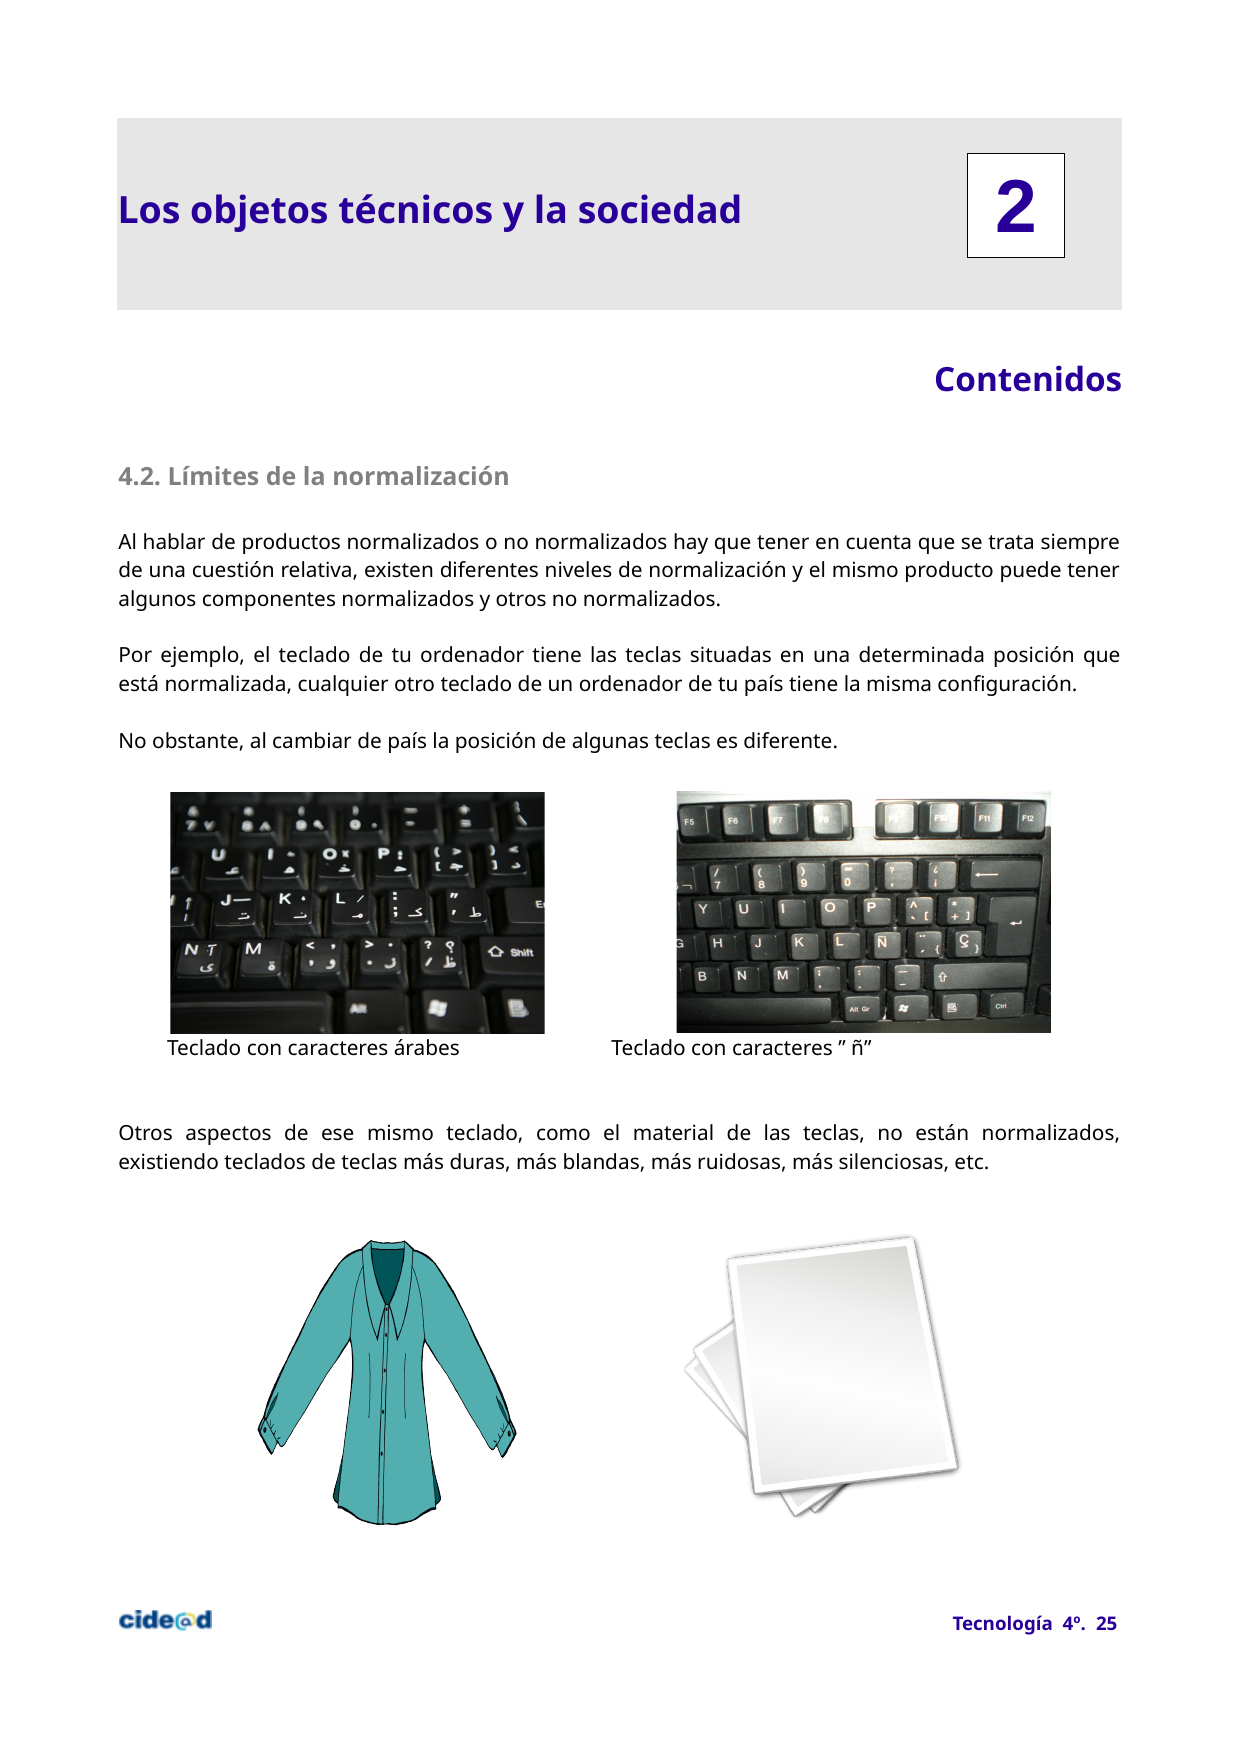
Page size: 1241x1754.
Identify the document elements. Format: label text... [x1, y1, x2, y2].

picture [224, 1217, 549, 1548]
text 4.2. Límites de la normalización [118, 459, 1122, 493]
picture [676, 791, 1051, 1033]
picture [661, 1216, 985, 1546]
text No obstante, al cambiar de país la posición de algunas teclas es diferente. [118, 726, 1122, 754]
text Por ejemplo, el teclado de tu ordenador tiene las teclas situadas en una determinada posición que está normalizada, cualquier otro teclado de un ordenador de tu país tiene la misma configuración. [118, 641, 1122, 697]
text Otros aspectos de ese mismo teclado, como el material de las teclas, no están normalizados, existiendo teclados de teclas más duras, más blandas, más ruidosas, más silenciosas, etc. [118, 1118, 1122, 1175]
picture [170, 792, 545, 1034]
picture [118, 1610, 212, 1632]
text Contenidos [118, 356, 1122, 401]
table_header Los objetos técnicos y la sociedad [117, 118, 1122, 310]
text Teclado con caracteres árabes Teclado con caracteres ” ñ” [118, 783, 1122, 1062]
text Al hablar de productos normalizados o no normalizados hay que tener en cuenta que se trata siempre de una cuestión relativa, existen diferentes niveles de normalización y el mismo producto puede tener algunos componentes normalizados y otros no normalizados. [118, 527, 1122, 612]
